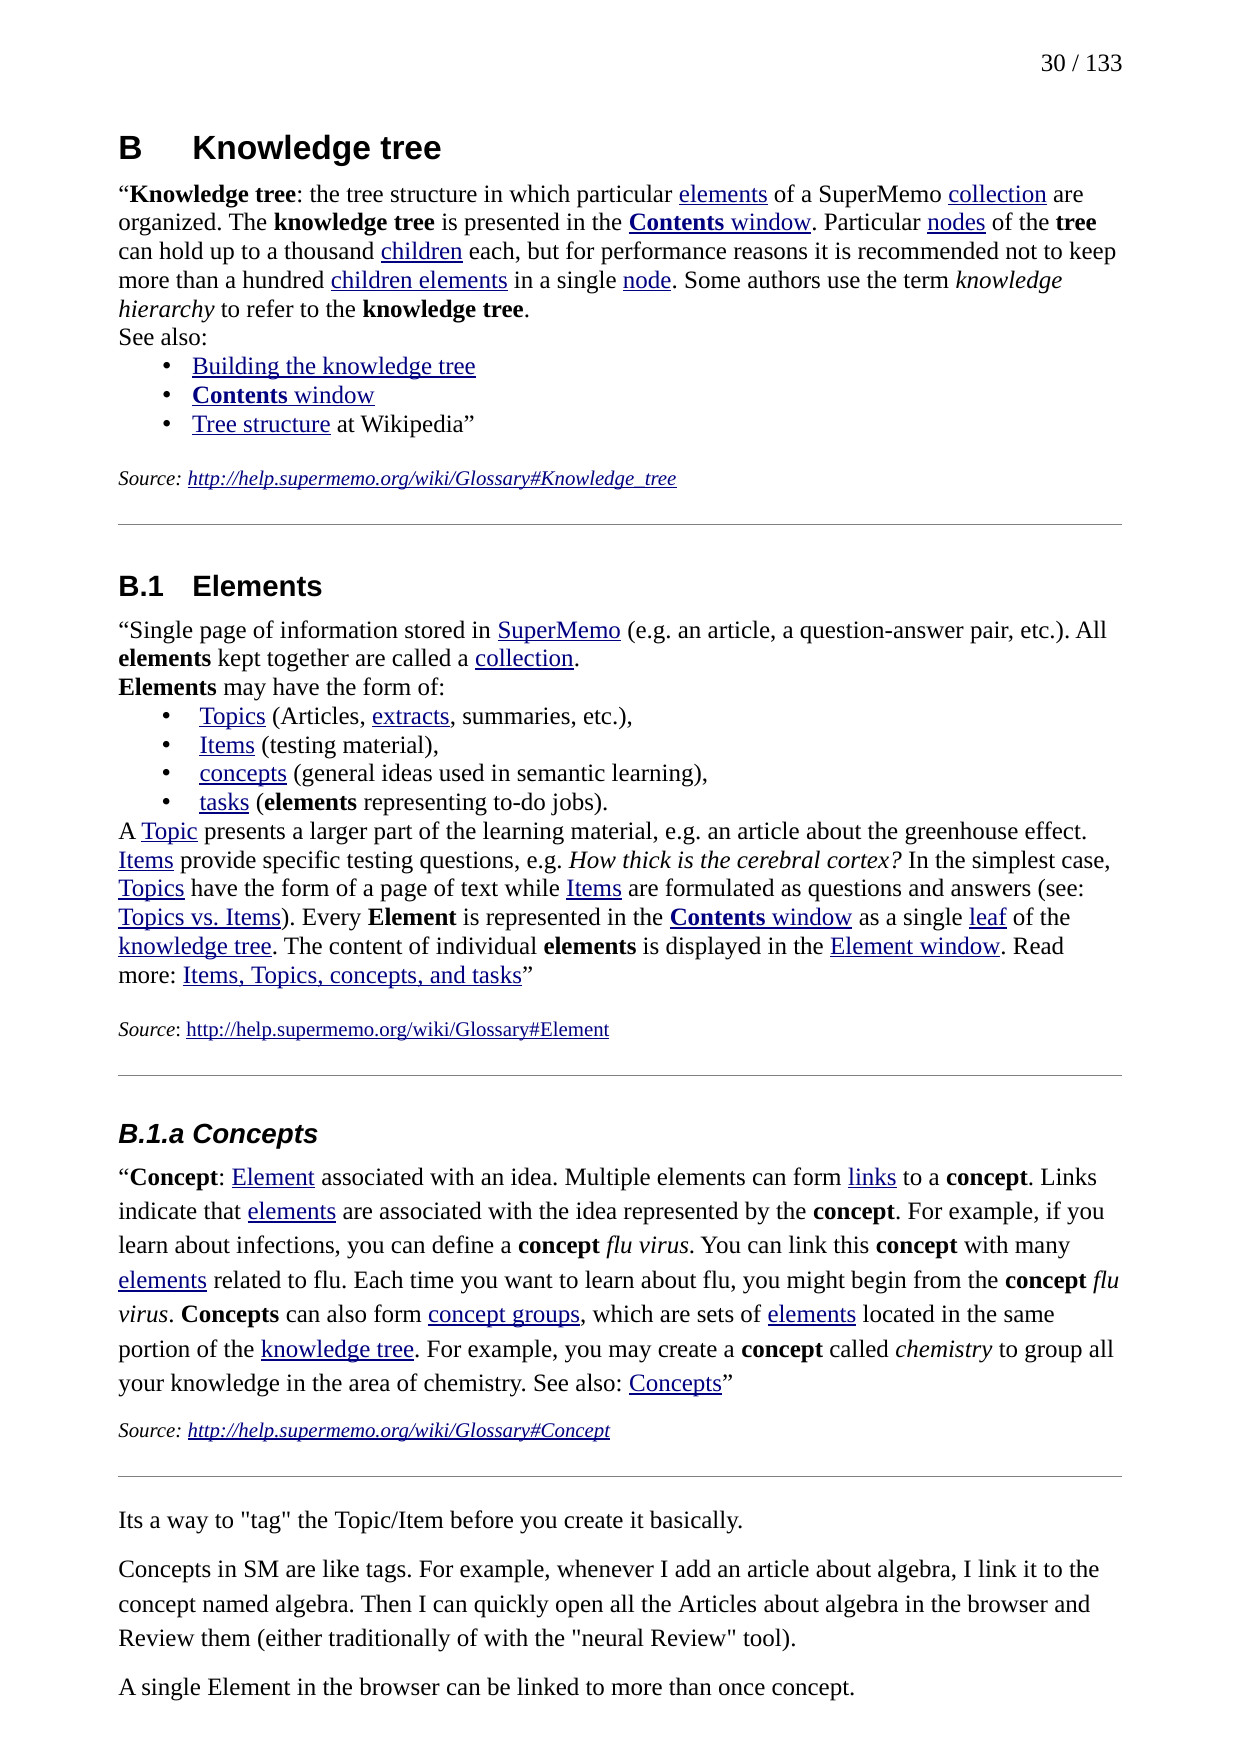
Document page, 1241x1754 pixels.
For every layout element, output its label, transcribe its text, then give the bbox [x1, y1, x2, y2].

text A Topic presents a larger part of the learning material, e.g. an article about the greenhouse effect. Items provide specific testing questions, e.g. How thick is the cerebral cortex? In the simplest case, Topics have the form of a page of text while Items are formulated as questions and answers (see: Topics vs. Items). Every Element is represented in the Contents window as a single leaf of the knowledge tree. The content of individual elements is displayed in the Element window. Read more: Items, Topics, concepts, and tasks” [118, 816, 1122, 988]
text A single Element in the browser can be linked to more than once concept. [118, 1672, 1122, 1701]
text Source: http://help.supermemo.org/wiki/Glossary#Knowledge_tree [118, 466, 1122, 490]
text See also: [118, 322, 1122, 351]
text Elements may have the form of: [118, 672, 1122, 701]
list Contents window [162, 380, 1122, 409]
text Source: http://help.supermemo.org/wiki/Glossary#Element [118, 1017, 1122, 1041]
subtitle Knowledge tree [118, 128, 1122, 166]
list concepts (general ideas used in semantic learning), [162, 758, 1122, 787]
text “Concept: Element associated with an idea. Multiple elements can form links to a concept. Links indicate that elements are associated with the idea represented by the concept. For example, if you learn about infections, you can define a concept flu virus. You can link this concept with many elements related to flu. Each time you want to learn about flu, you might begin from the concept flu virus. Concepts can also form concept groups, which are sets of elements located in the same portion of the knowledge tree. For example, you may create a concept called chemistry to group all your knowledge in the area of chemistry. See also: Concepts” [118, 1162, 1122, 1397]
text “Single page of information stored in SuperMemo (e.g. an article, a question-answer pair, etc.). All elements kept together are called a collection. [118, 615, 1122, 672]
list Building the knowledge tree [162, 351, 1122, 380]
list tasks (elements representing to-do jobs). [162, 787, 1122, 816]
text “Knowledge tree: the tree structure in which particular elements of a SuperMemo collection are organized. The knowledge tree is presented in the Contents window. Particular nodes of the tree can hold up to a thousand children each, but for performance reasons it is recommended not to keep more than a hundred children elements in a single node. Some authors use the term knowledge hierarchy to refer to the knowledge tree. [118, 179, 1122, 322]
text Concepts in SM are like tags. For example, whenever I add an article about algebra, I link it to the concept named algebra. Then I can quickly open all the Articles about algebra in the browser and Review them (either traditionally of with the "neural Review" tool). [118, 1554, 1122, 1652]
subtitle Elements [118, 568, 1122, 602]
text Its a way to "tag" the Topic/Item before you create it basically. [118, 1505, 1122, 1534]
list Tree structure at Wikipedia” [162, 409, 1122, 437]
text Source: http://help.supermemo.org/wiki/Glossary#Concept [118, 1418, 1122, 1442]
subtitle Concepts [118, 1117, 1122, 1149]
list Items (testing material), [162, 730, 1122, 758]
list Topics (Articles, extracts, summaries, etc.), [162, 701, 1122, 730]
